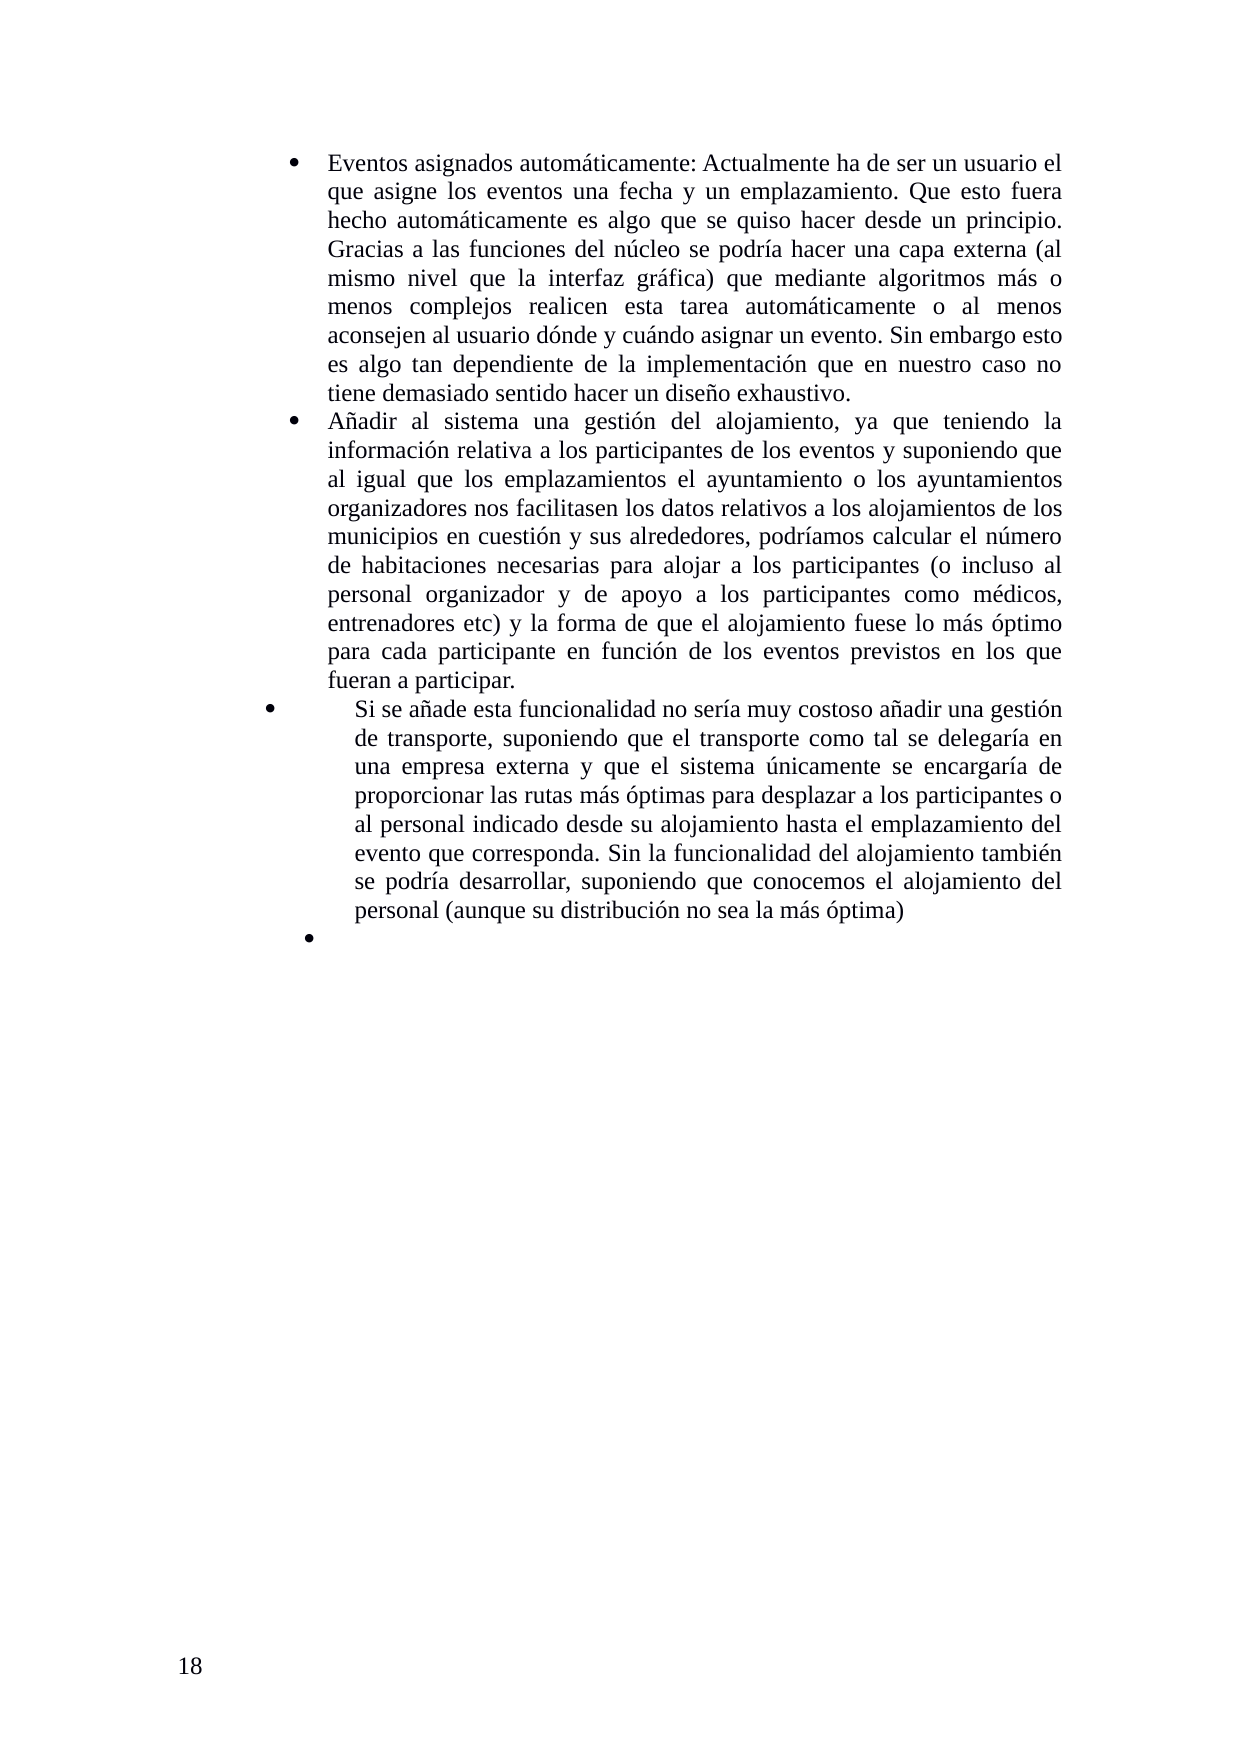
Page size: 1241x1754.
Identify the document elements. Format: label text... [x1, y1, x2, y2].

list Si se añade esta funcionalidad no sería muy costoso añadir una gestión de transporte, suponiendo que el transporte como tal se delegaría en una empresa externa y que el sistema únicamente se encargaría de proporcionar las rutas más óptimas para desplazar a los participantes o al personal indicado desde su alojamiento hasta el emplazamiento del evento que corresponda. Sin la funcionalidad del alojamiento también se podría desarrollar, suponiendo que conocemos el alojamiento del personal (aunque su distribución no sea la más óptima) [266, 694, 1063, 924]
list Eventos asignados automáticamente: Actualmente ha de ser un usuario el que asigne los eventos una fecha y un emplazamiento. Que esto fuera hecho automáticamente es algo que se quiso hacer desde un principio. Gracias a las funciones del núcleo se podría hacer una capa externa (al mismo nivel que la interfaz gráfica) que mediante algoritmos más o menos complejos realicen esta tarea automáticamente o al menos aconsejen al usuario dónde y cuándo asignar un evento. Sin embargo esto es algo tan dependiente de la implementación que en nuestro caso no tiene demasiado sentido hacer un diseño exhaustivo. [290, 148, 1063, 406]
list Añadir al sistema una gestión del alojamiento, ya que teniendo la información relativa a los participantes de los eventos y suponiendo que al igual que los emplazamientos el ayuntamiento o los ayuntamientos organizadores nos facilitasen los datos relativos a los alojamientos de los municipios en cuestión y sus alrededores, podríamos calcular el número de habitaciones necesarias para alojar a los participantes (o incluso al personal organizador y de apoyo a los participantes como médicos, entrenadores etc) y la forma de que el alojamiento fuese lo más óptimo para cada participante en función de los eventos previstos en los que fueran a participar. [290, 406, 1063, 694]
